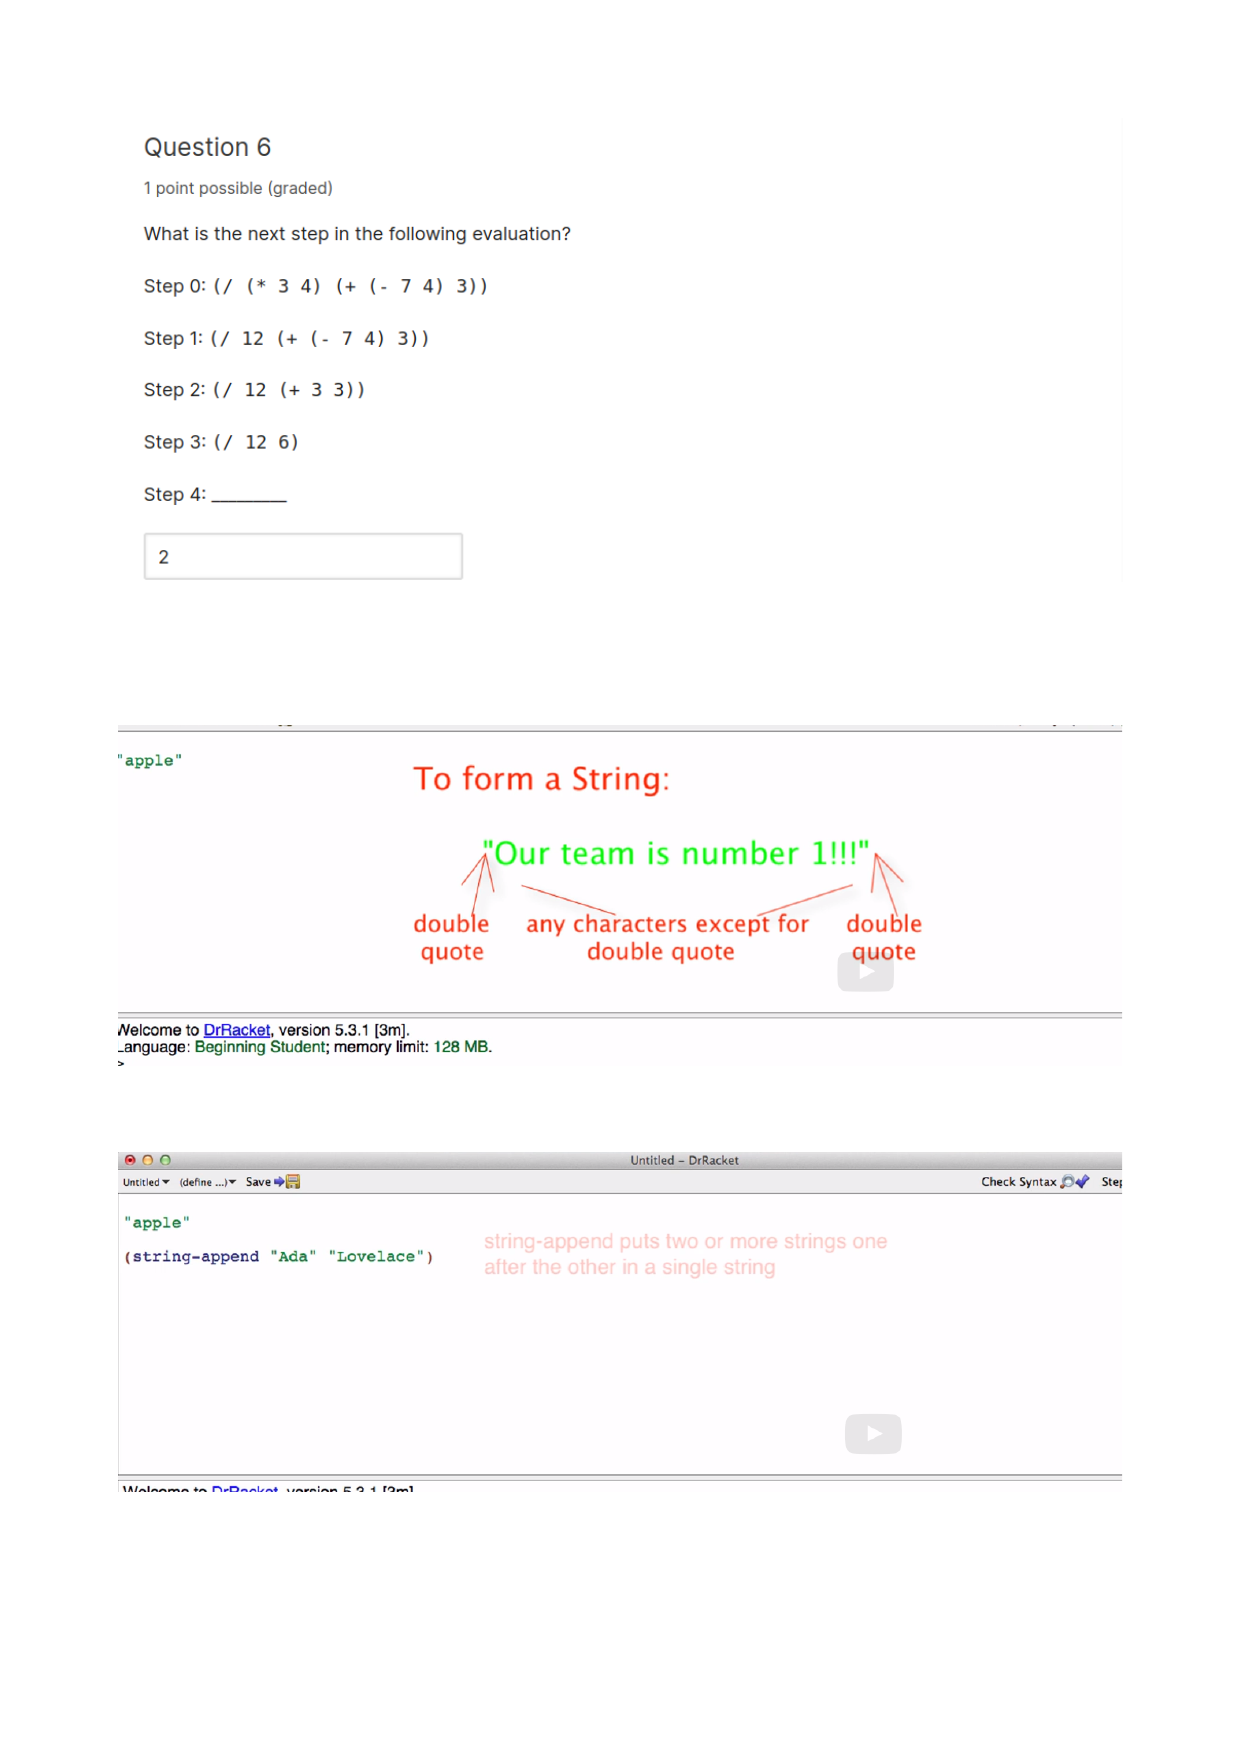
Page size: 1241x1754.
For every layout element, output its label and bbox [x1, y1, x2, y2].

picture [118, 118, 1123, 582]
picture [118, 725, 1123, 1066]
picture [118, 1152, 1123, 1492]
